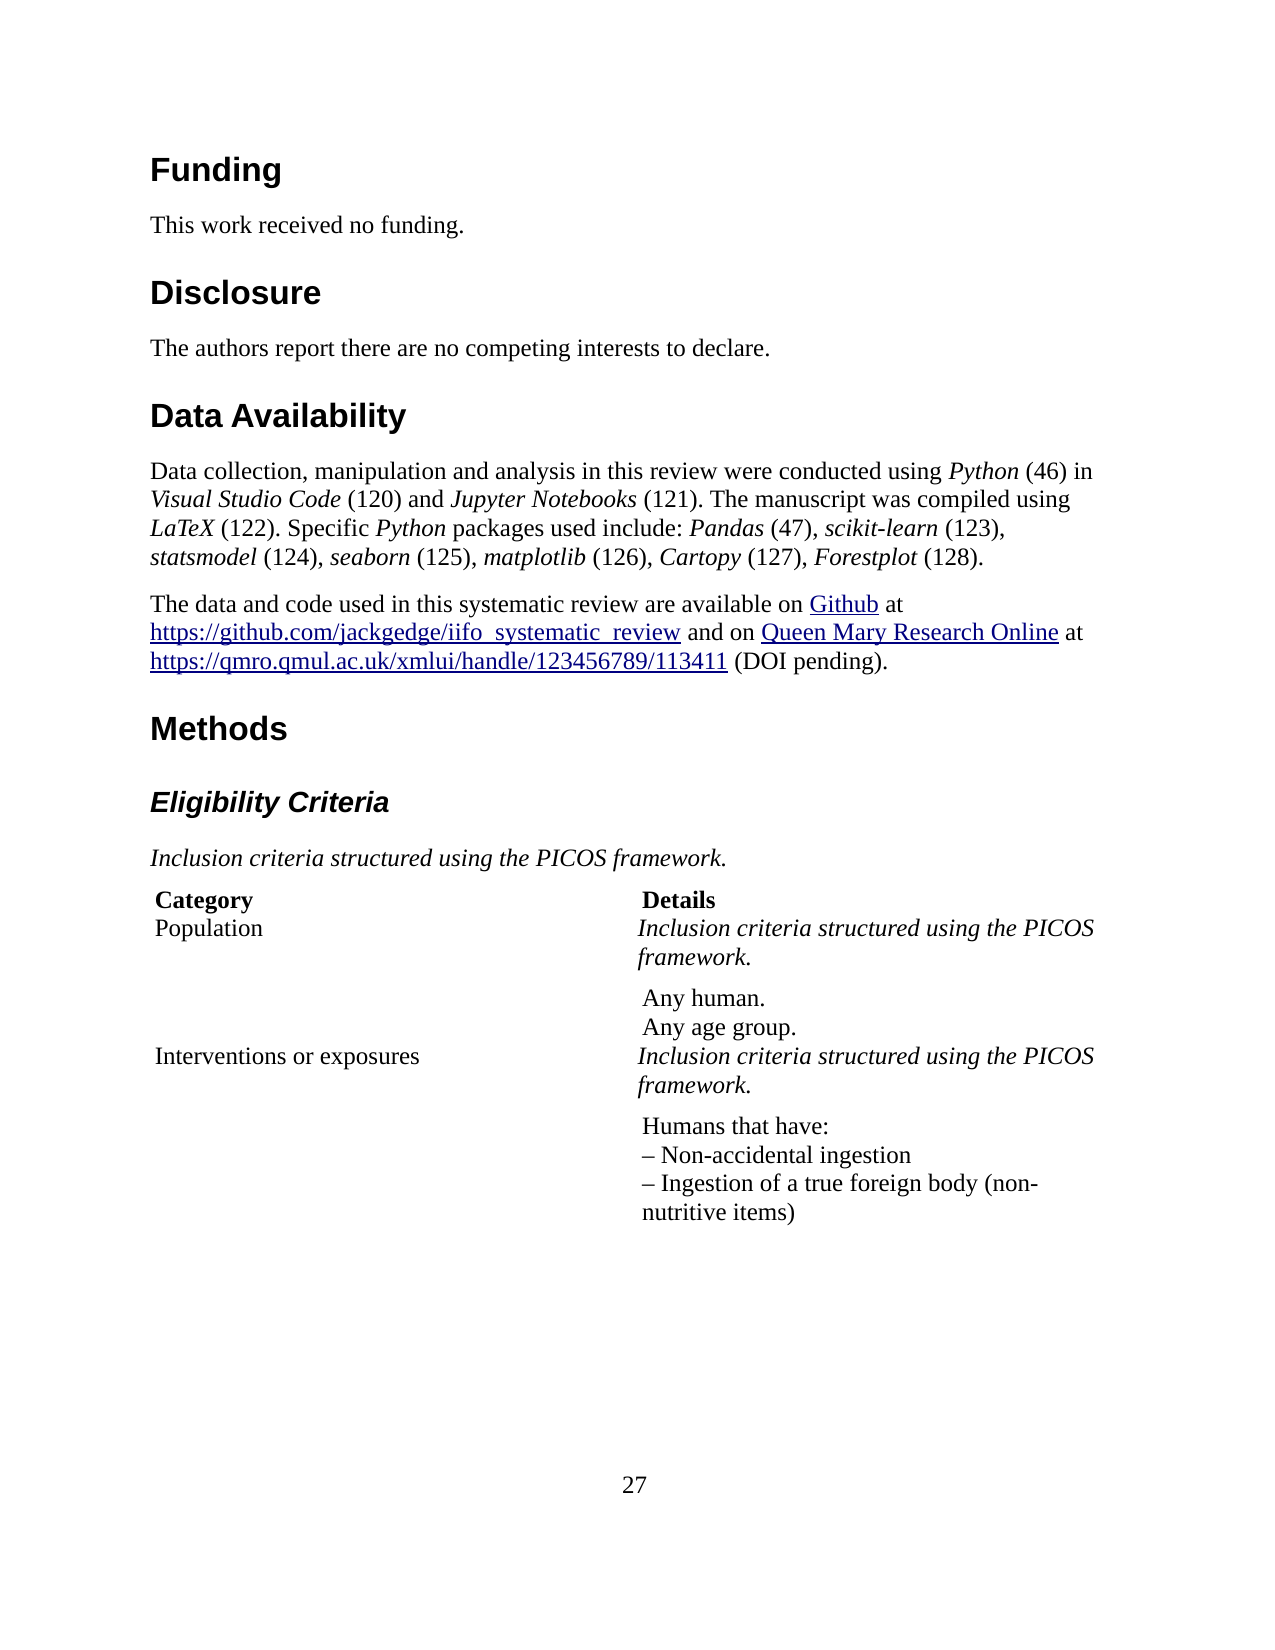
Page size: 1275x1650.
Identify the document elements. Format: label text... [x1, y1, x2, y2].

table_header Any human. [638, 984, 1125, 1012]
text The data and code used in this systematic review are available on Github at https://github.com/jackgedge/iifo_systematic_review and on Queen Mary Research Online at https://qmro.qmul.ac.uk/xmlui/handle/123456789/113411 (DOI pending). [150, 589, 1125, 675]
table_cell Interventions or exposures [150, 1041, 637, 1226]
subtitle Eligibility Criteria [150, 785, 1125, 818]
table_cell Population [150, 914, 637, 1041]
table_cell – Non-accidental ingestion [638, 1140, 1125, 1168]
table_header Details [638, 885, 1125, 913]
table_header Humans that have: [638, 1111, 1125, 1140]
table_cell – Ingestion of a true foreign body (non-nutritive items) [638, 1169, 1125, 1226]
subtitle Disclosure [150, 273, 1125, 311]
table_cell Inclusion criteria structured using the PICOS framework. [638, 914, 1125, 984]
table_cell Inclusion criteria structured using the PICOS framework. [638, 1041, 1125, 1111]
text Data collection, manipulation and analysis in this review were conducted using Python (46) in Visual Studio Code (120) and Jupyter Notebooks (121). The manuscript was compiled using LaTeX (122). Specific Python packages used include: Pandas (47), scikit-learn (123), statsmodel (124), seaborn (125), matplotlib (126), Cartopy (127), Forestplot (128). [150, 456, 1125, 571]
subtitle Data Availability [150, 396, 1125, 434]
table_header Category [150, 885, 637, 913]
subtitle Methods [150, 709, 1125, 747]
subtitle Funding [150, 150, 1125, 189]
table_cell Any age group. [638, 1012, 1125, 1041]
text Inclusion criteria structured using the PICOS framework. [150, 843, 1125, 872]
text This work received no funding. [150, 210, 1125, 239]
text The authors report there are no competing interests to declare. [150, 333, 1125, 362]
